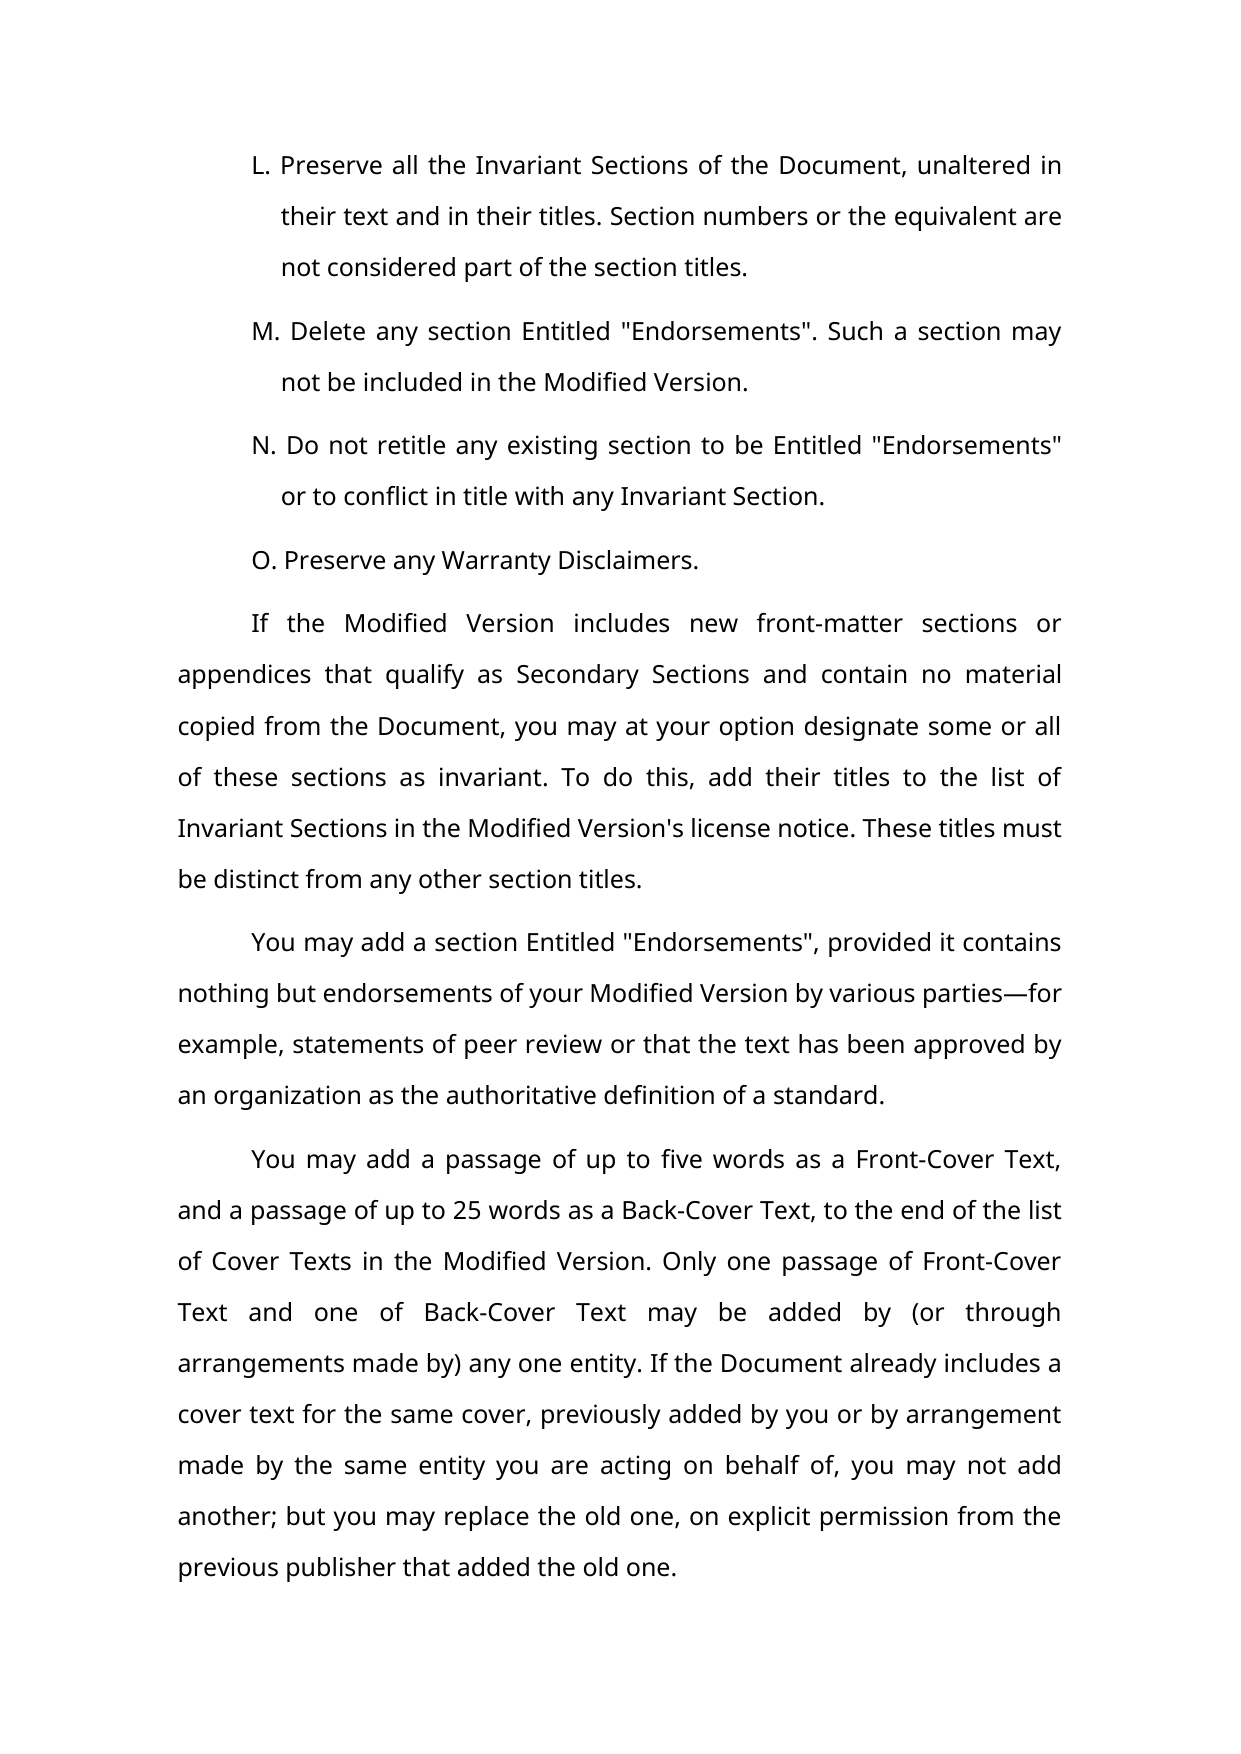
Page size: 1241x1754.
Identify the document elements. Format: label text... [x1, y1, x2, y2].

text L. Preserve all the Invariant Sections of the Document, unaltered in their text and in their titles. Section numbers or the equivalent are not considered part of the section titles. [251, 148, 1063, 284]
text O. Preserve any Warranty Disclaimers. [251, 542, 1063, 577]
text N. Do not retitle any existing section to be Entitled "Endorsements" or to conflict in title with any Invariant Section. [251, 428, 1063, 513]
text If the Modified Version includes new front-matter sections or appendices that qualify as Secondary Sections and contain no material copied from the Document, you may at your option designate some or all of these sections as invariant. To do this, add their titles to the list of Invariant Sections in the Modified Version's license notice. These titles must be distinct from any other section titles. [177, 606, 1063, 895]
text You may add a section Entitled "Endorsements", provided it contains nothing but endorsements of your Modified Version by various parties—for example, statements of peer review or that the text has been approved by an organization as the authoritative definition of a standard. [177, 925, 1063, 1112]
text M. Delete any section Entitled "Endorsements". Such a section may not be included in the Modified Version. [251, 313, 1063, 398]
text You may add a passage of up to five words as a Front-Cover Text, and a passage of up to 25 words as a Back-Cover Text, to the end of the list of Cover Texts in the Modified Version. Only one passage of Front-Cover Text and one of Back-Cover Text may be added by (or through arrangements made by) any one entity. If the Document already includes a cover text for the same cover, previously added by you or by arrangement made by the same entity you are acting on behalf of, you may not add another; but you may replace the old one, on explicit permission from the previous publisher that added the old one. [177, 1141, 1063, 1584]
